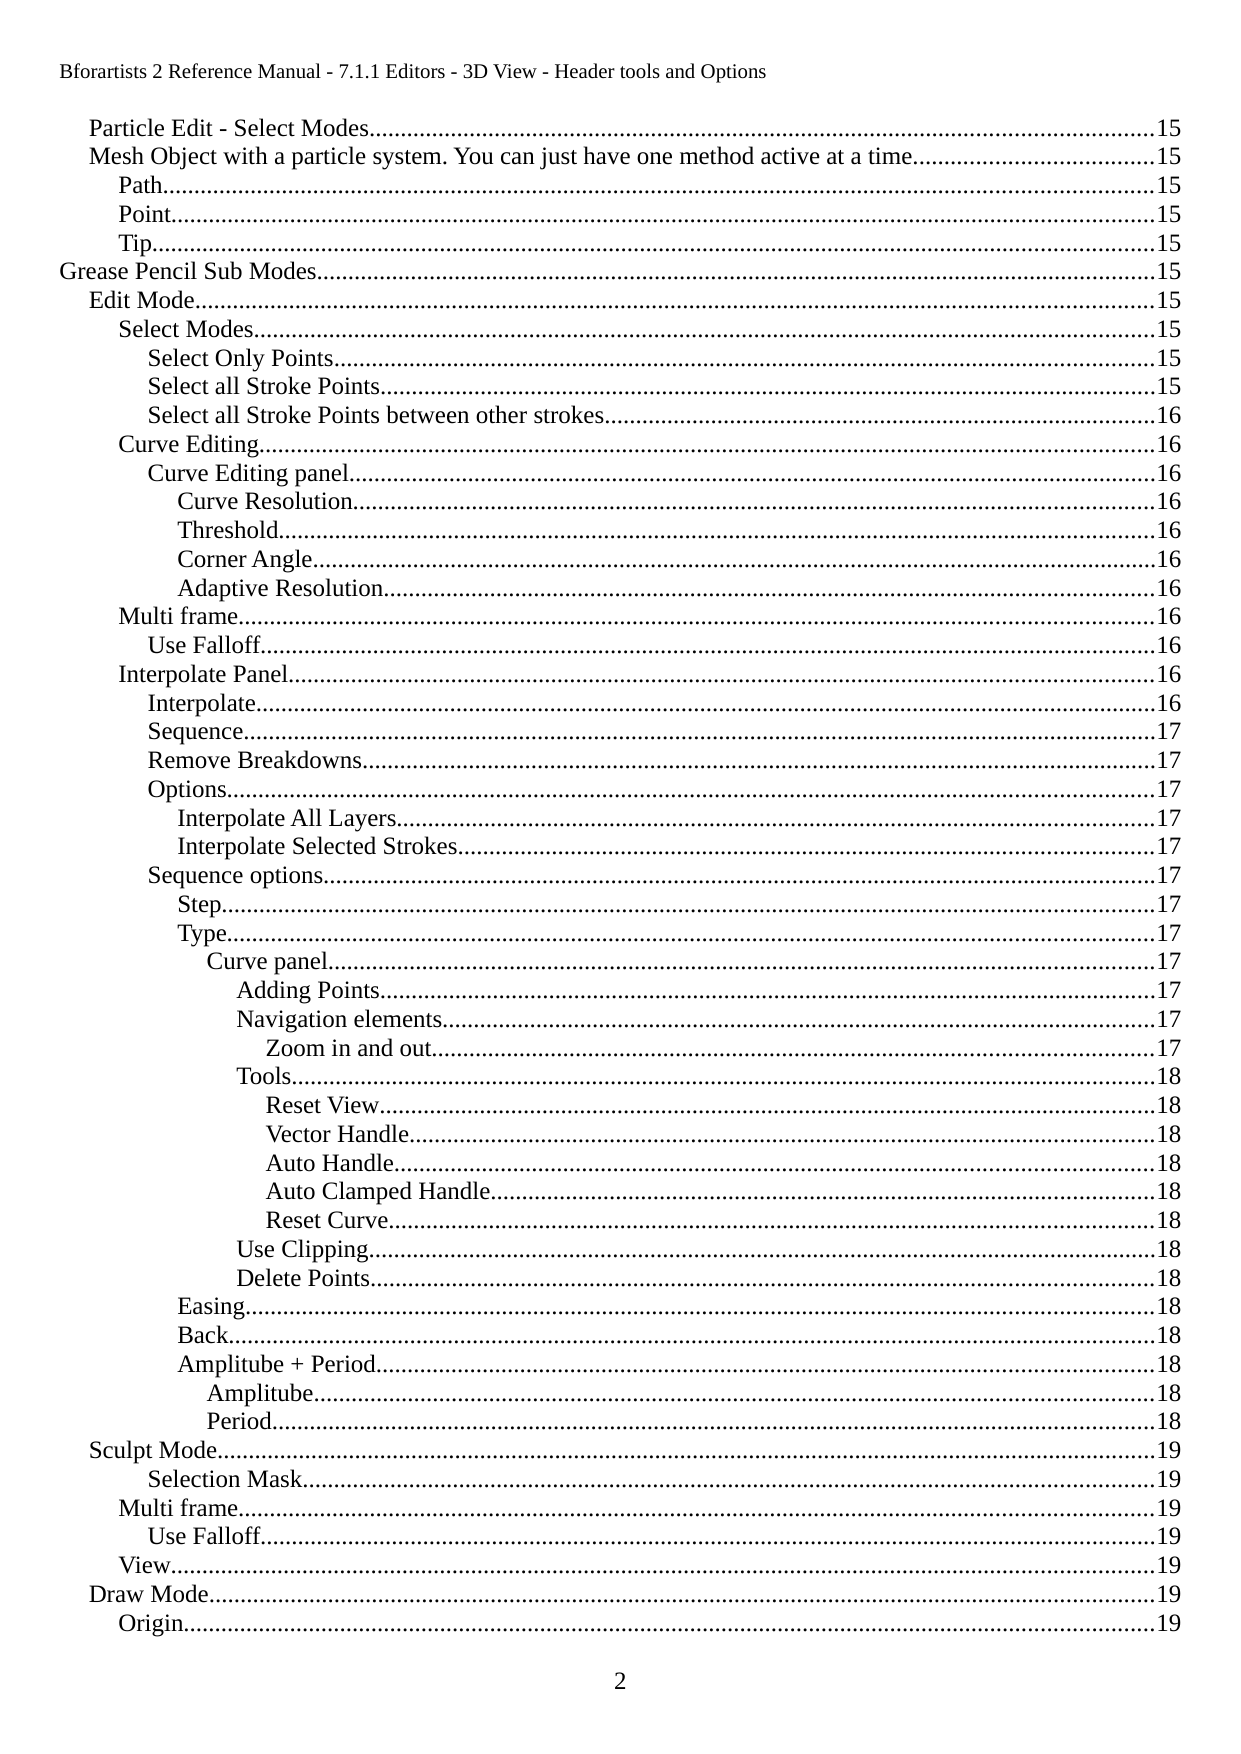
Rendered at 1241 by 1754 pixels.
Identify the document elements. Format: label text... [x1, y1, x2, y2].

text Interpolate 16 [147, 688, 1181, 716]
text Particle Edit - Select Modes 15 [88, 113, 1181, 141]
text Tip 15 [118, 228, 1181, 256]
text Select Modes 15 [118, 314, 1181, 343]
text Grease Pencil Sub Modes 15 [59, 256, 1181, 285]
text Curve Resolution 16 [177, 486, 1181, 515]
text Remove Breakdowns 17 [147, 745, 1181, 774]
text Reset View 18 [265, 1090, 1181, 1119]
text Selection Mask 19 [147, 1464, 1181, 1493]
text Navigation elements 17 [236, 1004, 1181, 1033]
text Use Falloff 19 [147, 1521, 1181, 1550]
text View 19 [118, 1550, 1181, 1579]
text Step 17 [177, 889, 1181, 918]
text Sculpt Mode 19 [88, 1435, 1181, 1464]
text Multi frame 19 [118, 1493, 1181, 1521]
text Select Only Points 15 [147, 343, 1181, 371]
text Interpolate Panel 16 [118, 659, 1181, 688]
text Period 18 [206, 1406, 1181, 1435]
text Options 17 [147, 774, 1181, 803]
text Interpolate All Layers 17 [177, 803, 1181, 831]
text Amplitube + Period 18 [177, 1349, 1181, 1378]
text Curve Editing 16 [118, 429, 1181, 458]
text Amplitube 18 [206, 1378, 1181, 1406]
text Curve panel 17 [206, 946, 1181, 975]
text Reset Curve 18 [265, 1205, 1181, 1234]
text Corner Angle 16 [177, 544, 1181, 573]
text Adding Points 17 [236, 975, 1181, 1004]
text Select all Stroke Points between other strokes 16 [147, 400, 1181, 429]
text Interpolate Selected Strokes 17 [177, 831, 1181, 860]
text Type 17 [177, 918, 1181, 946]
text Draw Mode 19 [88, 1579, 1181, 1608]
text Origin 19 [118, 1608, 1181, 1636]
text Multi frame 16 [118, 601, 1181, 630]
text Back 18 [177, 1320, 1181, 1349]
text Use Falloff 16 [147, 630, 1181, 659]
text Use Clipping 18 [236, 1234, 1181, 1263]
text Tools 18 [236, 1061, 1181, 1090]
text Curve Editing panel 16 [147, 458, 1181, 486]
text Select all Stroke Points 15 [147, 371, 1181, 400]
text Delete Points 18 [236, 1263, 1181, 1291]
text Threshold 16 [177, 515, 1181, 544]
text Vector Handle 18 [265, 1119, 1181, 1148]
text Sequence 17 [147, 716, 1181, 745]
text Edit Mode 15 [88, 285, 1181, 314]
text Zoom in and out 17 [265, 1033, 1181, 1061]
text Easing 18 [177, 1291, 1181, 1320]
text Mesh Object with a particle system. You can just have one method active at a time. 15 [88, 141, 1181, 170]
text Point 15 [118, 199, 1181, 228]
text Auto Clamped Handle 18 [265, 1176, 1181, 1205]
text Path 15 [118, 170, 1181, 199]
text Sequence options 17 [147, 860, 1181, 889]
text Auto Handle 18 [265, 1148, 1181, 1176]
text Adaptive Resolution 16 [177, 573, 1181, 601]
